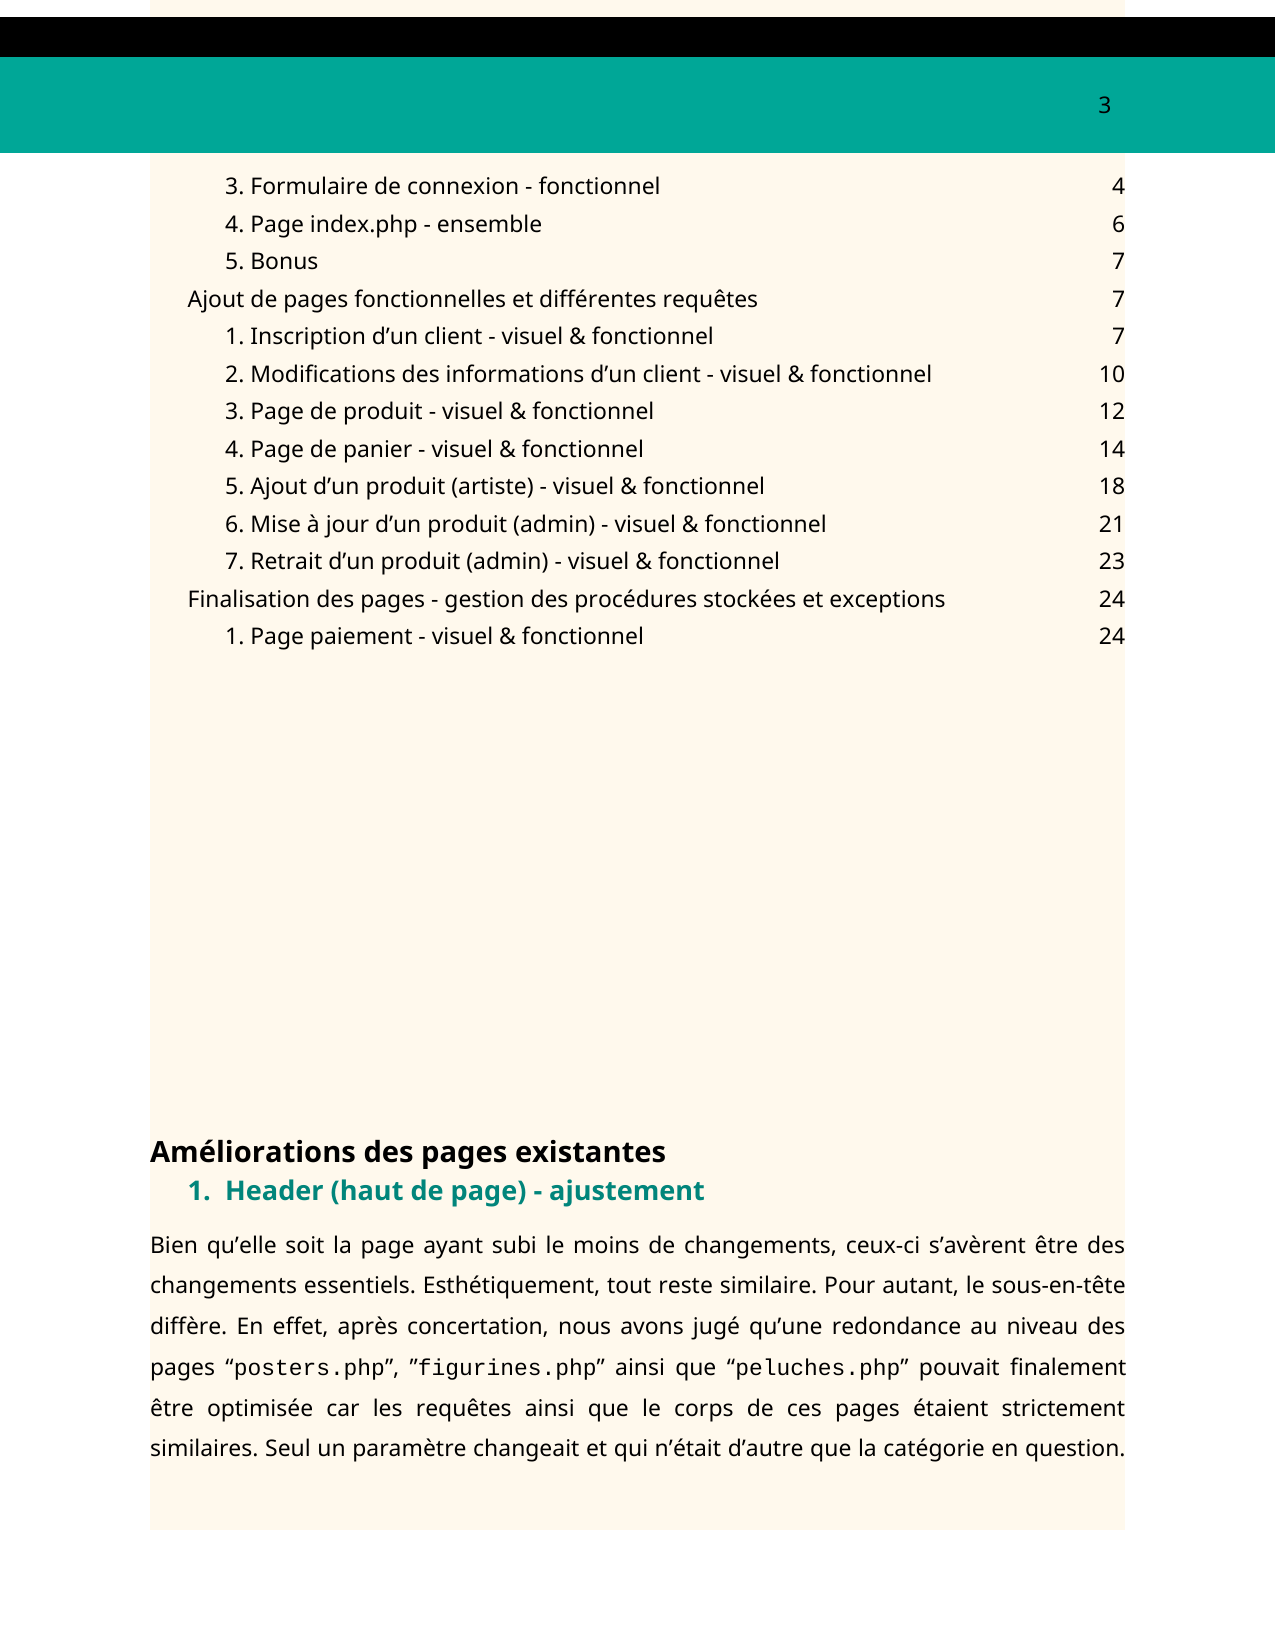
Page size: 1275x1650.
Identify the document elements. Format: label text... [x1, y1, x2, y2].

text 2. Modifications des informations d’un client - visuel & fonctionnel 10 [225, 357, 1127, 389]
subtitle Améliorations des pages existantes [150, 1131, 1125, 1171]
text 5. Ajout d’un produit (artiste) - visuel & fonctionnel 18 [225, 470, 1127, 501]
text Ajout de pages fonctionnelles et différentes requêtes 7 [187, 282, 1127, 314]
text 6. Mise à jour d’un produit (admin) - visuel & fonctionnel 21 [225, 507, 1127, 539]
text 1. Inscription d’un client - visuel & fonctionnel 7 [225, 320, 1127, 351]
subtitle Header (haut de page) - ajustement [187, 1171, 1127, 1208]
text 5. Bonus 7 [225, 245, 1127, 276]
text 3. Page de produit - visuel & fonctionnel 12 [225, 395, 1127, 426]
text 4. Page de panier - visuel & fonctionnel 14 [225, 432, 1127, 464]
text 7. Retrait d’un produit (admin) - visuel & fonctionnel 23 [225, 545, 1127, 576]
text Finalisation des pages - gestion des procédures stockées et exceptions 24 [187, 582, 1127, 614]
text 1. Page paiement - visuel & fonctionnel 24 [225, 620, 1127, 651]
text 4. Page index.php - ensemble 6 [225, 207, 1127, 239]
text 3. Formulaire de connexion - fonctionnel 4 [225, 170, 1127, 201]
text Bien qu’elle soit la page ayant subi le moins de changements, ceux-ci s’avèrent être des changements essentiels. Esthétiquement, tout reste similaire. Pour autant, le sous-en-tête diffère. En effet, après concertation, nous avons jugé qu’une redondance au niveau des pages “posters.php”, ”figurines.php” ainsi que “peluches.php” pouvait finalement être optimisée car les requêtes ainsi que le corps de ces pages étaient strictement similaires. Seul un paramètre changeait et qui n’était d’autre que la catégorie en question. [150, 1229, 1127, 1463]
